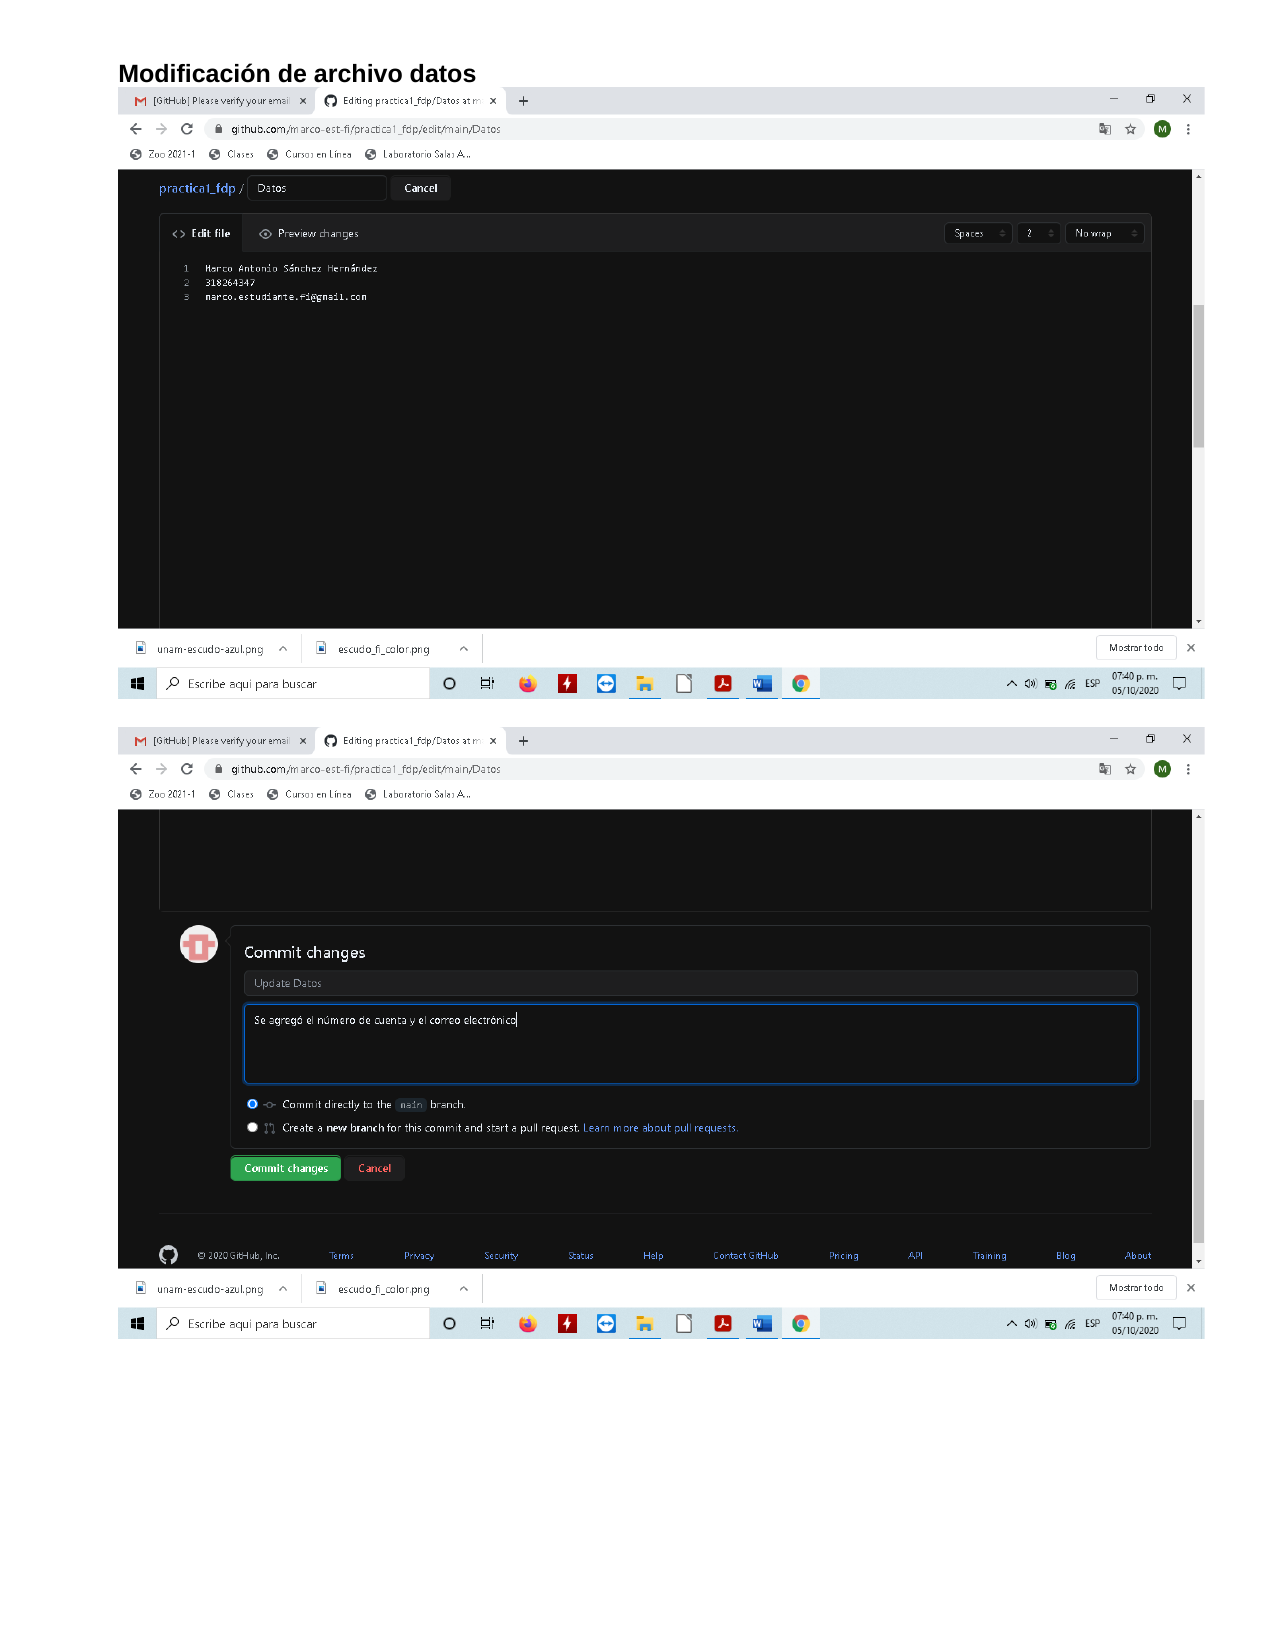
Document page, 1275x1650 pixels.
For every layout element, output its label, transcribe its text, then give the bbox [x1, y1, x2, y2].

text Modificación de archivo datos [118, 59, 1205, 87]
